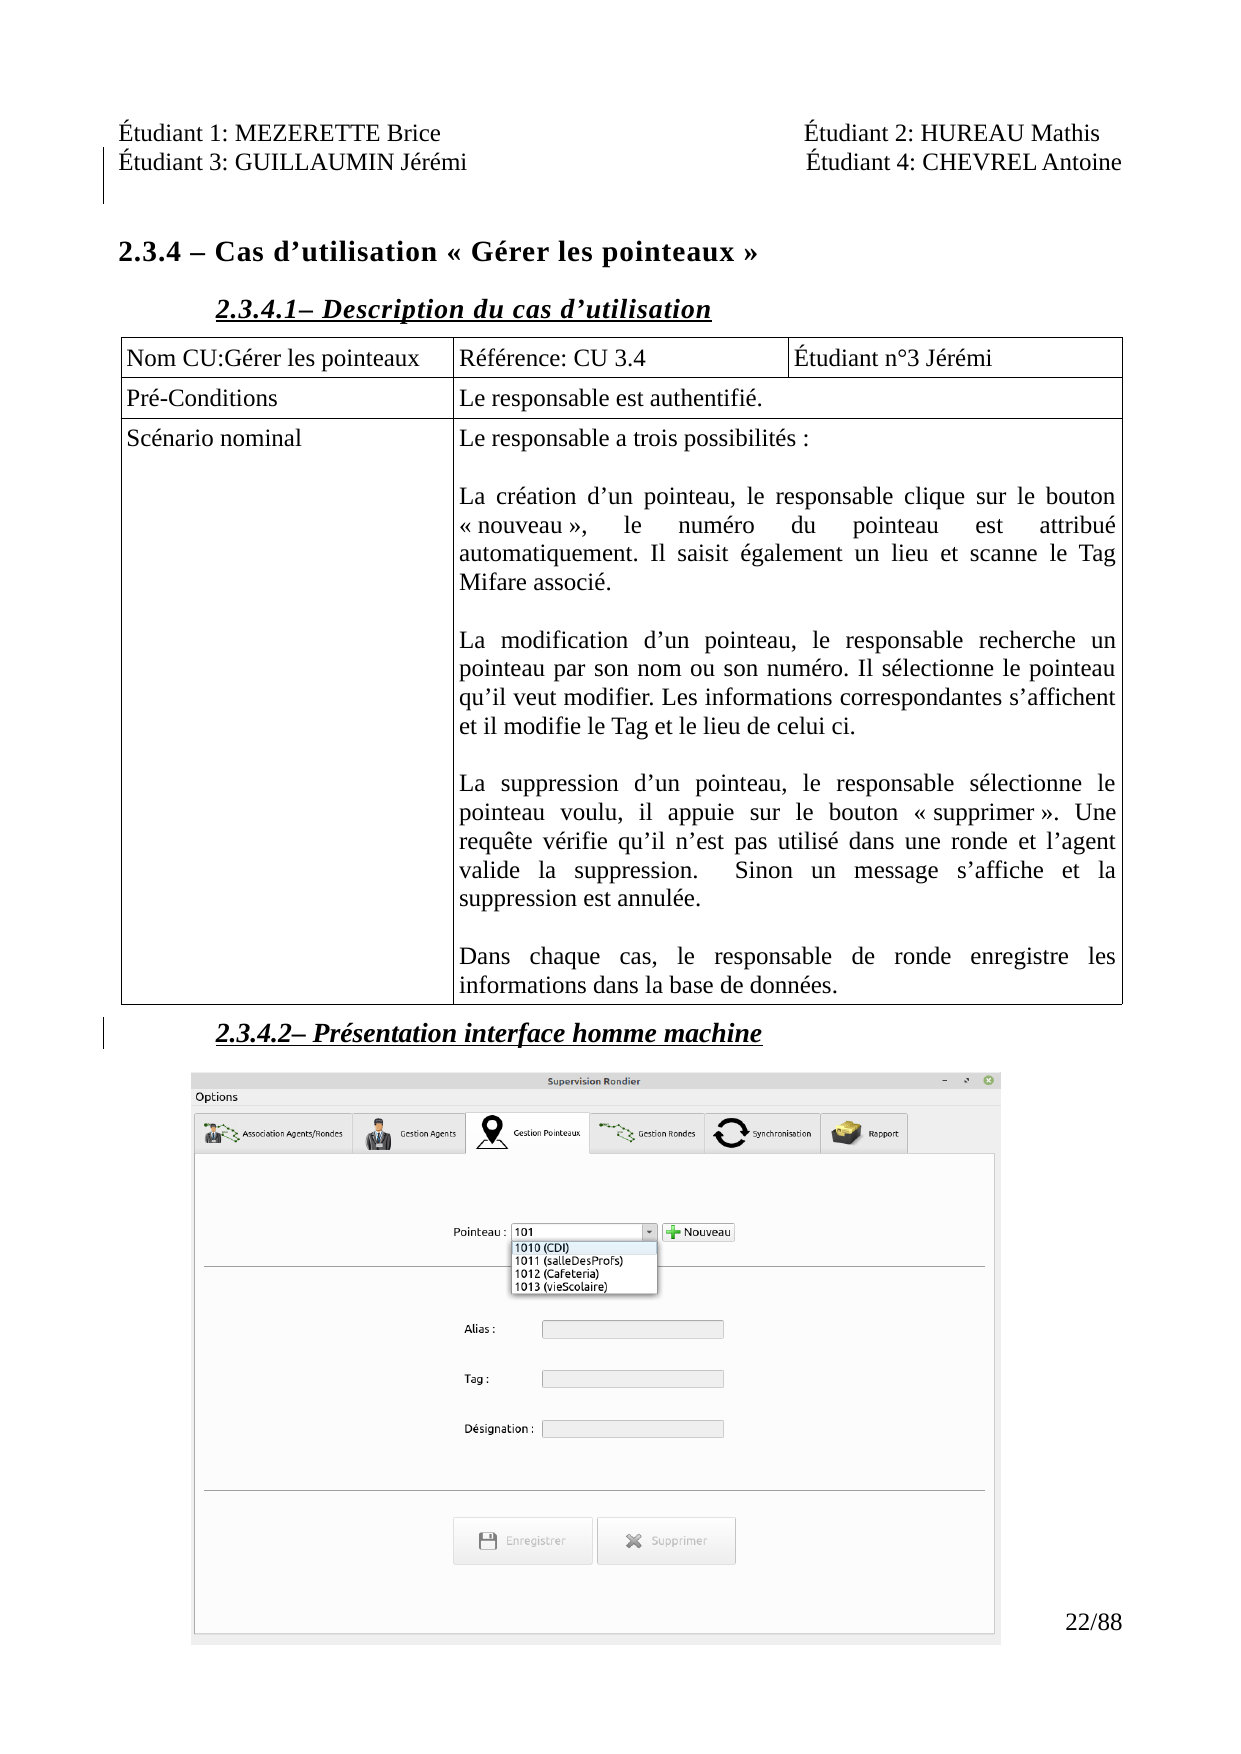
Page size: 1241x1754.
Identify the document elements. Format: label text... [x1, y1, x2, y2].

table_cell Scénario nominal [122, 419, 453, 1004]
table_header Nom CU:Gérer les pointeaux [122, 338, 453, 377]
picture [191, 1072, 1001, 1645]
subtitle 2.3.4 – Cas d’utilisation « Gérer les pointeaux » [118, 234, 1122, 268]
subtitle 2.3.4.2– Présentation interface homme machine [118, 1017, 1122, 1049]
table_header Étudiant n°3 Jérémi [789, 338, 1122, 377]
table_cell Le responsable a trois possibilités : La création d’un pointeau, le responsable clique sur le bouton « nouveau », le numéro du pointeau est attribué automatiquement. Il saisit également un lieu et scanne le Tag Mifare associé. La modification d’un pointeau, le responsable recherche un pointeau par son nom ou son numéro. Il sélectionne le pointeau qu’il veut modifier. Les informations correspondantes s’affichent et il modifie le Tag et le lieu de celui ci. La suppression d’un pointeau, le responsable sélectionne le pointeau voulu, il appuie sur le bouton « supprimer ». Une requête vérifie qu’il n’est pas utilisé dans une ronde et l’agent valide la suppression. Sinon un message s’affiche et la suppression est annulée. Dans chaque cas, le responsable de ronde enregistre les informations dans la base de données. [454, 419, 1122, 1004]
table_cell Pré-Conditions [122, 378, 453, 418]
table_cell Le responsable est authentifié. [454, 378, 1122, 418]
table_header Référence: CU 3.4 [454, 338, 788, 377]
subtitle 2.3.4.1– Description du cas d’utilisation [118, 293, 1122, 324]
